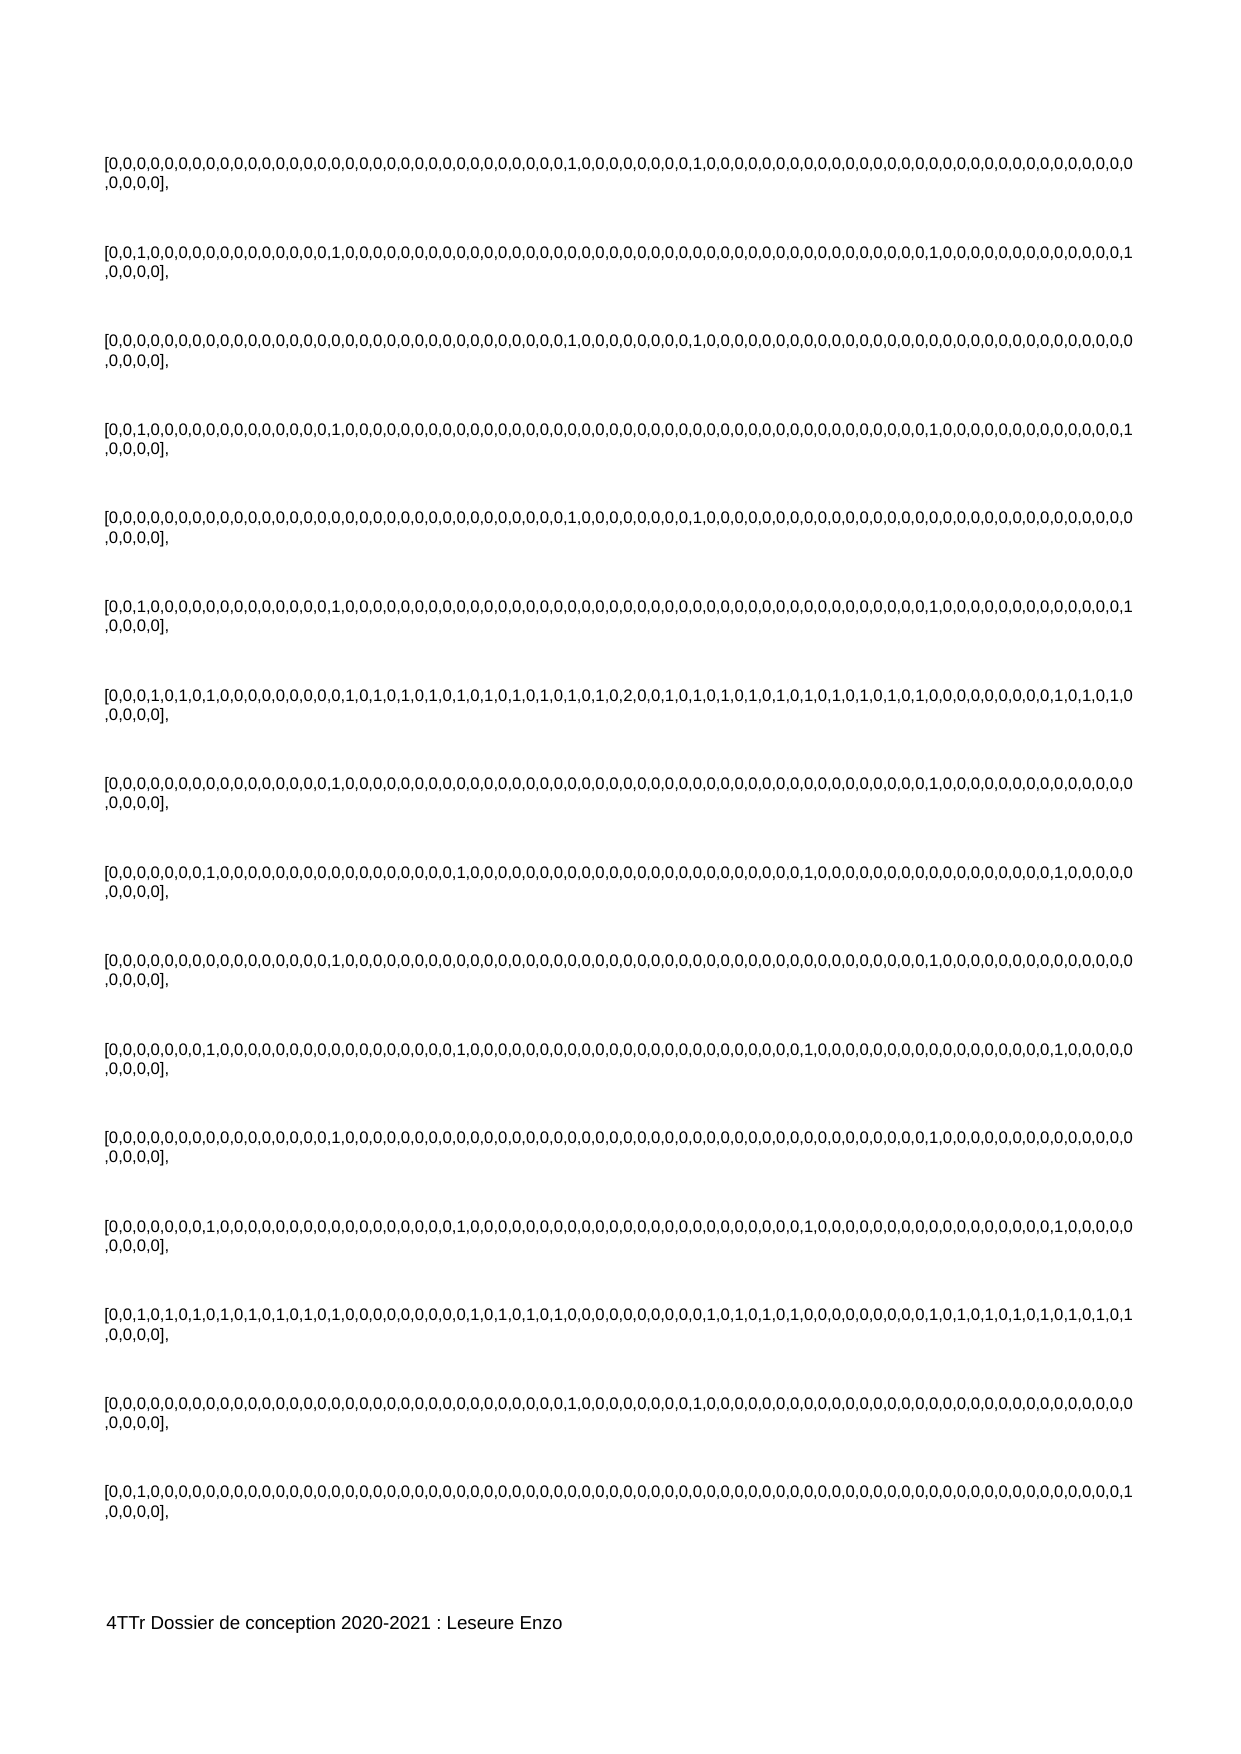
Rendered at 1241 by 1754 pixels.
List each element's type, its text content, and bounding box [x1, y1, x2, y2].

text [0,0,1,0,1,0,1,0,1,0,1,0,1,0,1,0,1,0,0,0,0,0,0,0,0,0,1,0,1,0,1,0,1,0,0,0,0,0,0,0,0,0,0,1,0,1,0,1,0,1,0,0,0,0,0,0,0,0,0,1,0,1,0,1,0,1,0,1,0,1,0,1,0,1,0,0,0,0], [104, 1267, 1134, 1343]
text [0,0,0,0,0,0,0,0,0,0,0,0,0,0,0,0,1,0,0,0,0,0,0,0,0,0,0,0,0,0,0,0,0,0,0,0,0,0,0,0,0,0,0,0,0,0,0,0,0,0,0,0,0,0,0,0,0,0,0,1,0,0,0,0,0,0,0,0,0,0,0,0,0,0,0,0,0,0], [104, 1090, 1134, 1166]
text [0,0,0,0,0,0,0,1,0,0,0,0,0,0,0,0,0,0,0,0,0,0,0,0,0,1,0,0,0,0,0,0,0,0,0,0,0,0,0,0,0,0,0,0,0,0,0,0,0,0,1,0,0,0,0,0,0,0,0,0,0,0,0,0,0,0,0,0,1,0,0,0,0,0,0,0,0,0], [104, 824, 1134, 901]
text [0,0,0,0,0,0,0,1,0,0,0,0,0,0,0,0,0,0,0,0,0,0,0,0,0,1,0,0,0,0,0,0,0,0,0,0,0,0,0,0,0,0,0,0,0,0,0,0,0,0,1,0,0,0,0,0,0,0,0,0,0,0,0,0,0,0,0,0,1,0,0,0,0,0,0,0,0,0], [104, 1001, 1134, 1078]
text [0,0,0,0,0,0,0,0,0,0,0,0,0,0,0,0,1,0,0,0,0,0,0,0,0,0,0,0,0,0,0,0,0,0,0,0,0,0,0,0,0,0,0,0,0,0,0,0,0,0,0,0,0,0,0,0,0,0,0,1,0,0,0,0,0,0,0,0,0,0,0,0,0,0,0,0,0,0], [104, 736, 1134, 812]
text [0,0,0,0,0,0,0,0,0,0,0,0,0,0,0,0,0,0,0,0,0,0,0,0,0,0,0,0,0,0,0,0,0,1,0,0,0,0,0,0,0,0,1,0,0,0,0,0,0,0,0,0,0,0,0,0,0,0,0,0,0,0,0,0,0,0,0,0,0,0,0,0,0,0,0,0,0,0], [104, 293, 1134, 369]
text [0,0,1,0,0,0,0,0,0,0,0,0,0,0,0,0,1,0,0,0,0,0,0,0,0,0,0,0,0,0,0,0,0,0,0,0,0,0,0,0,0,0,0,0,0,0,0,0,0,0,0,0,0,0,0,0,0,0,0,1,0,0,0,0,0,0,0,0,0,0,0,0,0,1,0,0,0,0], [104, 558, 1134, 635]
text [104, 1532, 1134, 1571]
text [0,0,0,0,0,0,0,0,0,0,0,0,0,0,0,0,0,0,0,0,0,0,0,0,0,0,0,0,0,0,0,0,0,1,0,0,0,0,0,0,0,0,1,0,0,0,0,0,0,0,0,0,0,0,0,0,0,0,0,0,0,0,0,0,0,0,0,0,0,0,0,0,0,0,0,0,0,0], [104, 1355, 1134, 1432]
text [0,0,0,0,0,0,0,0,0,0,0,0,0,0,0,0,0,0,0,0,0,0,0,0,0,0,0,0,0,0,0,0,0,1,0,0,0,0,0,0,0,0,1,0,0,0,0,0,0,0,0,0,0,0,0,0,0,0,0,0,0,0,0,0,0,0,0,0,0,0,0,0,0,0,0,0,0,0], [104, 470, 1134, 547]
text [0,0,0,0,0,0,0,0,0,0,0,0,0,0,0,0,0,0,0,0,0,0,0,0,0,0,0,0,0,0,0,0,0,1,0,0,0,0,0,0,0,0,1,0,0,0,0,0,0,0,0,0,0,0,0,0,0,0,0,0,0,0,0,0,0,0,0,0,0,0,0,0,0,0,0,0,0,0], [104, 154, 1134, 192]
text [0,0,0,1,0,1,0,1,0,0,0,0,0,0,0,0,0,1,0,1,0,1,0,1,0,1,0,1,0,1,0,1,0,1,0,1,0,2,0,0,1,0,1,0,1,0,1,0,1,0,1,0,1,0,1,0,1,0,1,0,0,0,0,0,0,0,0,0,1,0,1,0,1,0,0,0,0,0], [104, 647, 1134, 724]
text [0,0,1,0,0,0,0,0,0,0,0,0,0,0,0,0,0,0,0,0,0,0,0,0,0,0,0,0,0,0,0,0,0,0,0,0,0,0,0,0,0,0,0,0,0,0,0,0,0,0,0,0,0,0,0,0,0,0,0,0,0,0,0,0,0,0,0,0,0,0,0,0,0,1,0,0,0,0], [104, 1444, 1134, 1521]
text [0,0,0,0,0,0,0,1,0,0,0,0,0,0,0,0,0,0,0,0,0,0,0,0,0,1,0,0,0,0,0,0,0,0,0,0,0,0,0,0,0,0,0,0,0,0,0,0,0,0,1,0,0,0,0,0,0,0,0,0,0,0,0,0,0,0,0,0,1,0,0,0,0,0,0,0,0,0], [104, 1178, 1134, 1255]
text [0,0,1,0,0,0,0,0,0,0,0,0,0,0,0,0,1,0,0,0,0,0,0,0,0,0,0,0,0,0,0,0,0,0,0,0,0,0,0,0,0,0,0,0,0,0,0,0,0,0,0,0,0,0,0,0,0,0,0,1,0,0,0,0,0,0,0,0,0,0,0,0,0,1,0,0,0,0], [104, 204, 1134, 281]
text [0,0,0,0,0,0,0,0,0,0,0,0,0,0,0,0,1,0,0,0,0,0,0,0,0,0,0,0,0,0,0,0,0,0,0,0,0,0,0,0,0,0,0,0,0,0,0,0,0,0,0,0,0,0,0,0,0,0,0,1,0,0,0,0,0,0,0,0,0,0,0,0,0,0,0,0,0,0], [104, 913, 1134, 989]
text [0,0,1,0,0,0,0,0,0,0,0,0,0,0,0,0,1,0,0,0,0,0,0,0,0,0,0,0,0,0,0,0,0,0,0,0,0,0,0,0,0,0,0,0,0,0,0,0,0,0,0,0,0,0,0,0,0,0,0,1,0,0,0,0,0,0,0,0,0,0,0,0,0,1,0,0,0,0], [104, 381, 1134, 458]
